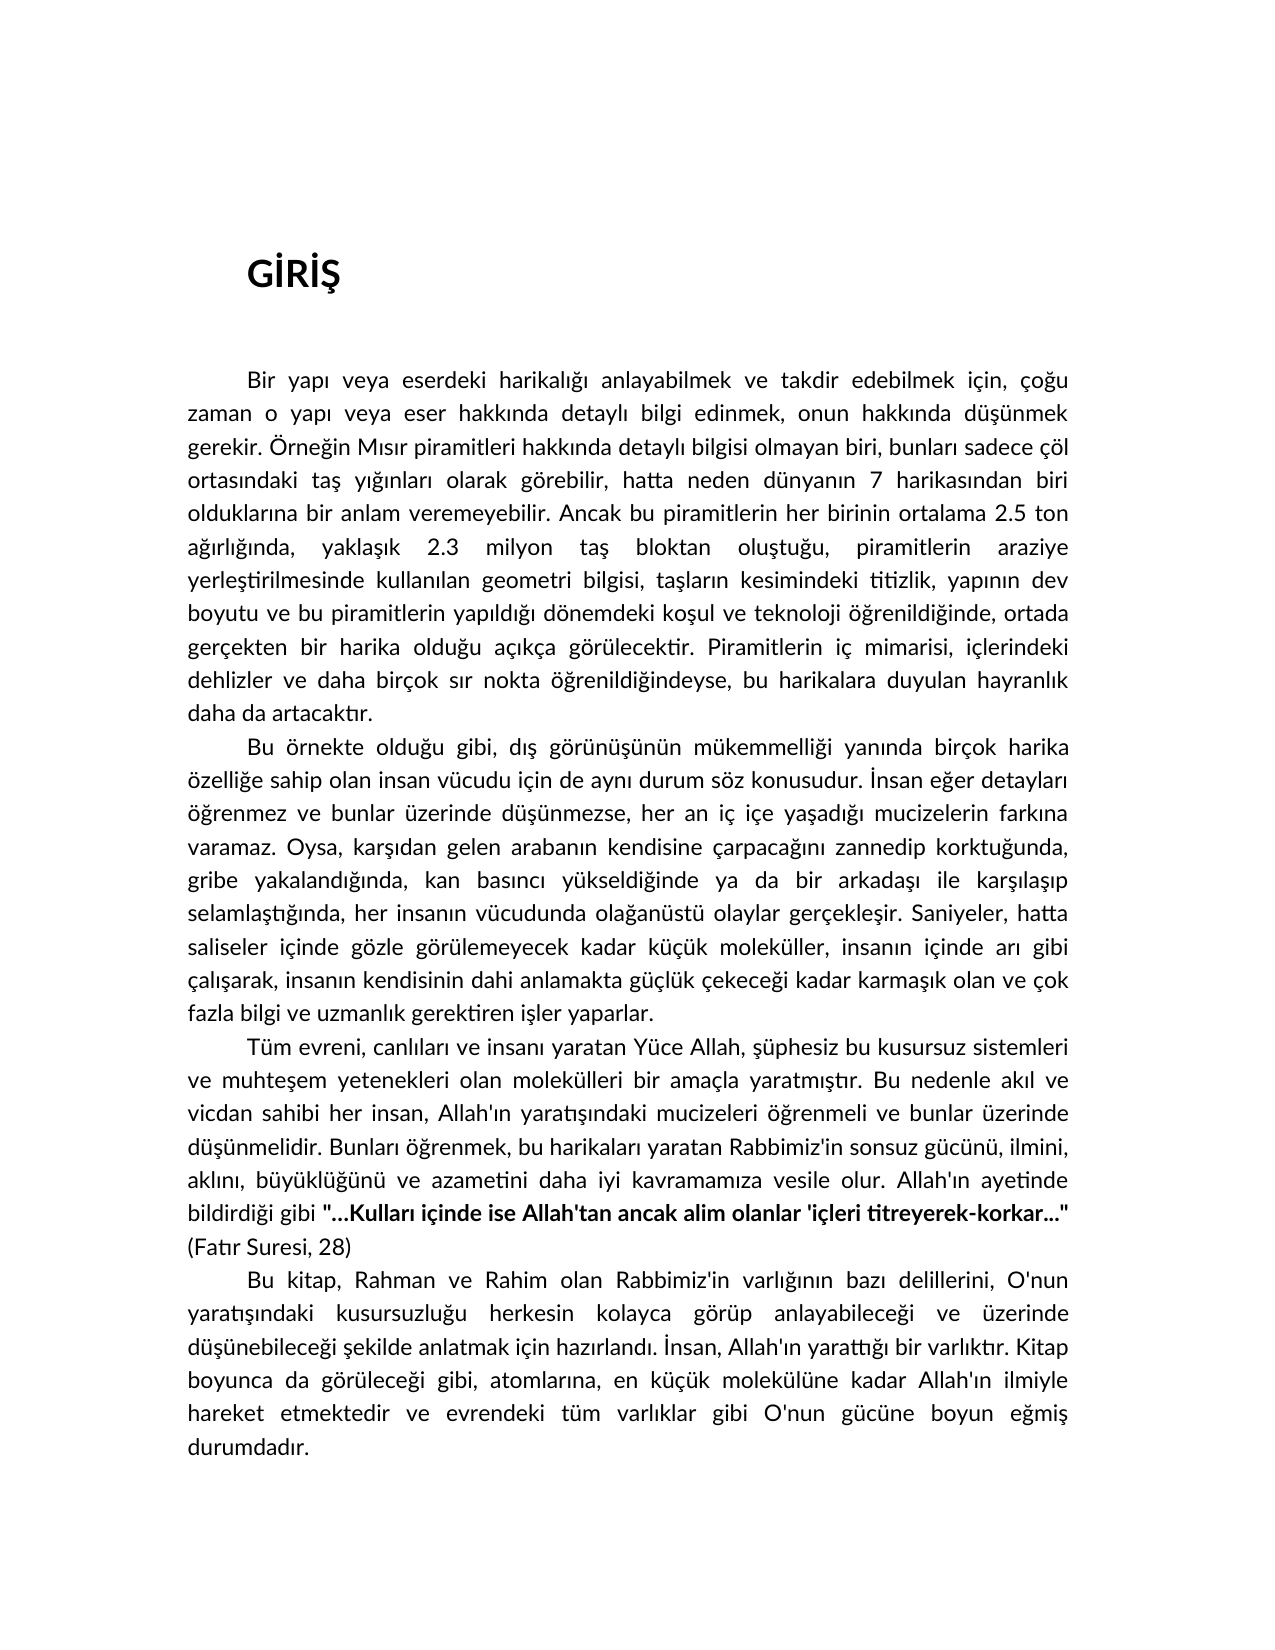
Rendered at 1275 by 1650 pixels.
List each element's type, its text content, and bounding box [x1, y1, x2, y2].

text GİRİŞ [187, 250, 1070, 295]
text Bu örnekte olduğu gibi, dış görünüşünün mükemmelliği yanında birçok harika özelliğe sahip olan insan vücudu için de aynı durum söz konusudur. İnsan eğer detayları öğrenmez ve bunlar üzerinde düşünmezse, her an iç içe yaşadığı mucizelerin farkına varamaz. Oysa, karşıdan gelen arabanın kendisine çarpacağını zannedip korktuğunda, gribe yakalandığında, kan basıncı yükseldiğinde ya da bir arkadaşı ile karşılaşıp selamlaştığında, her insanın vücudunda olağanüstü olaylar gerçekleşir. Saniyeler, hatta saliseler içinde gözle görülemeyecek kadar küçük moleküller, insanın içinde arı gibi çalışarak, insanın kendisinin dahi anlamakta güçlük çekeceği kadar karmaşık olan ve çok fazla bilgi ve uzmanlık gerektiren işler yaparlar. [187, 728, 1070, 1028]
text Tüm evreni, canlıları ve insanı yaratan Yüce Allah, şüphesiz bu kusursuz sistemleri ve muhteşem yetenekleri olan molekülleri bir amaçla yaratmıştır. Bu nedenle akıl ve vicdan sahibi her insan, Allah'ın yaratışındaki mucizeleri öğrenmeli ve bunlar üzerinde düşünmelidir. Bunları öğrenmek, bu harikaları yaratan Rabbimiz'in sonsuz gücünü, ilmini, aklını, büyüklüğünü ve azametini daha iyi kavramamıza vesile olur. Allah'ın ayetinde bildirdiği gibi "…Kulları içinde ise Allah'tan ancak alim olanlar 'içleri titreyerek-korkar..." (Fatır Suresi, 28) [187, 1028, 1070, 1262]
text Bir yapı veya eserdeki harikalığı anlayabilmek ve takdir edebilmek için, çoğu zaman o yapı veya eser hakkında detaylı bilgi edinmek, onun hakkında düşünmek gerekir. Örneğin Mısır piramitleri hakkında detaylı bilgisi olmayan biri, bunları sadece çöl ortasındaki taş yığınları olarak görebilir, hatta neden dünyanın 7 harikasından biri olduklarına bir anlam veremeyebilir. Ancak bu piramitlerin her birinin ortalama 2.5 ton ağırlığında, yaklaşık 2.3 milyon taş bloktan oluştuğu, piramitlerin araziye yerleştirilmesinde kullanılan geometri bilgisi, taşların kesimindeki titizlik, yapının dev boyutu ve bu piramitlerin yapıldığı dönemdeki koşul ve teknoloji öğrenildiğinde, ortada gerçekten bir harika olduğu açıkça görülecektir. Piramitlerin iç mimarisi, içlerindeki dehlizler ve daha birçok sır nokta öğrenildiğindeyse, bu harikalara duyulan hayranlık daha da artacaktır. [187, 362, 1070, 728]
text Bu kitap, Rahman ve Rahim olan Rabbimiz'in varlığının bazı delillerini, O'nun yaratışındaki kusursuzluğu herkesin kolayca görüp anlayabileceği ve üzerinde düşünebileceği şekilde anlatmak için hazırlandı. İnsan, Allah'ın yarattığı bir varlıktır. Kitap boyunca da görüleceği gibi, atomlarına, en küçük molekülüne kadar Allah'ın ilmiyle hareket etmektedir ve evrendeki tüm varlıklar gibi O'nun gücüne boyun eğmiş durumdadır. [187, 1262, 1070, 1462]
